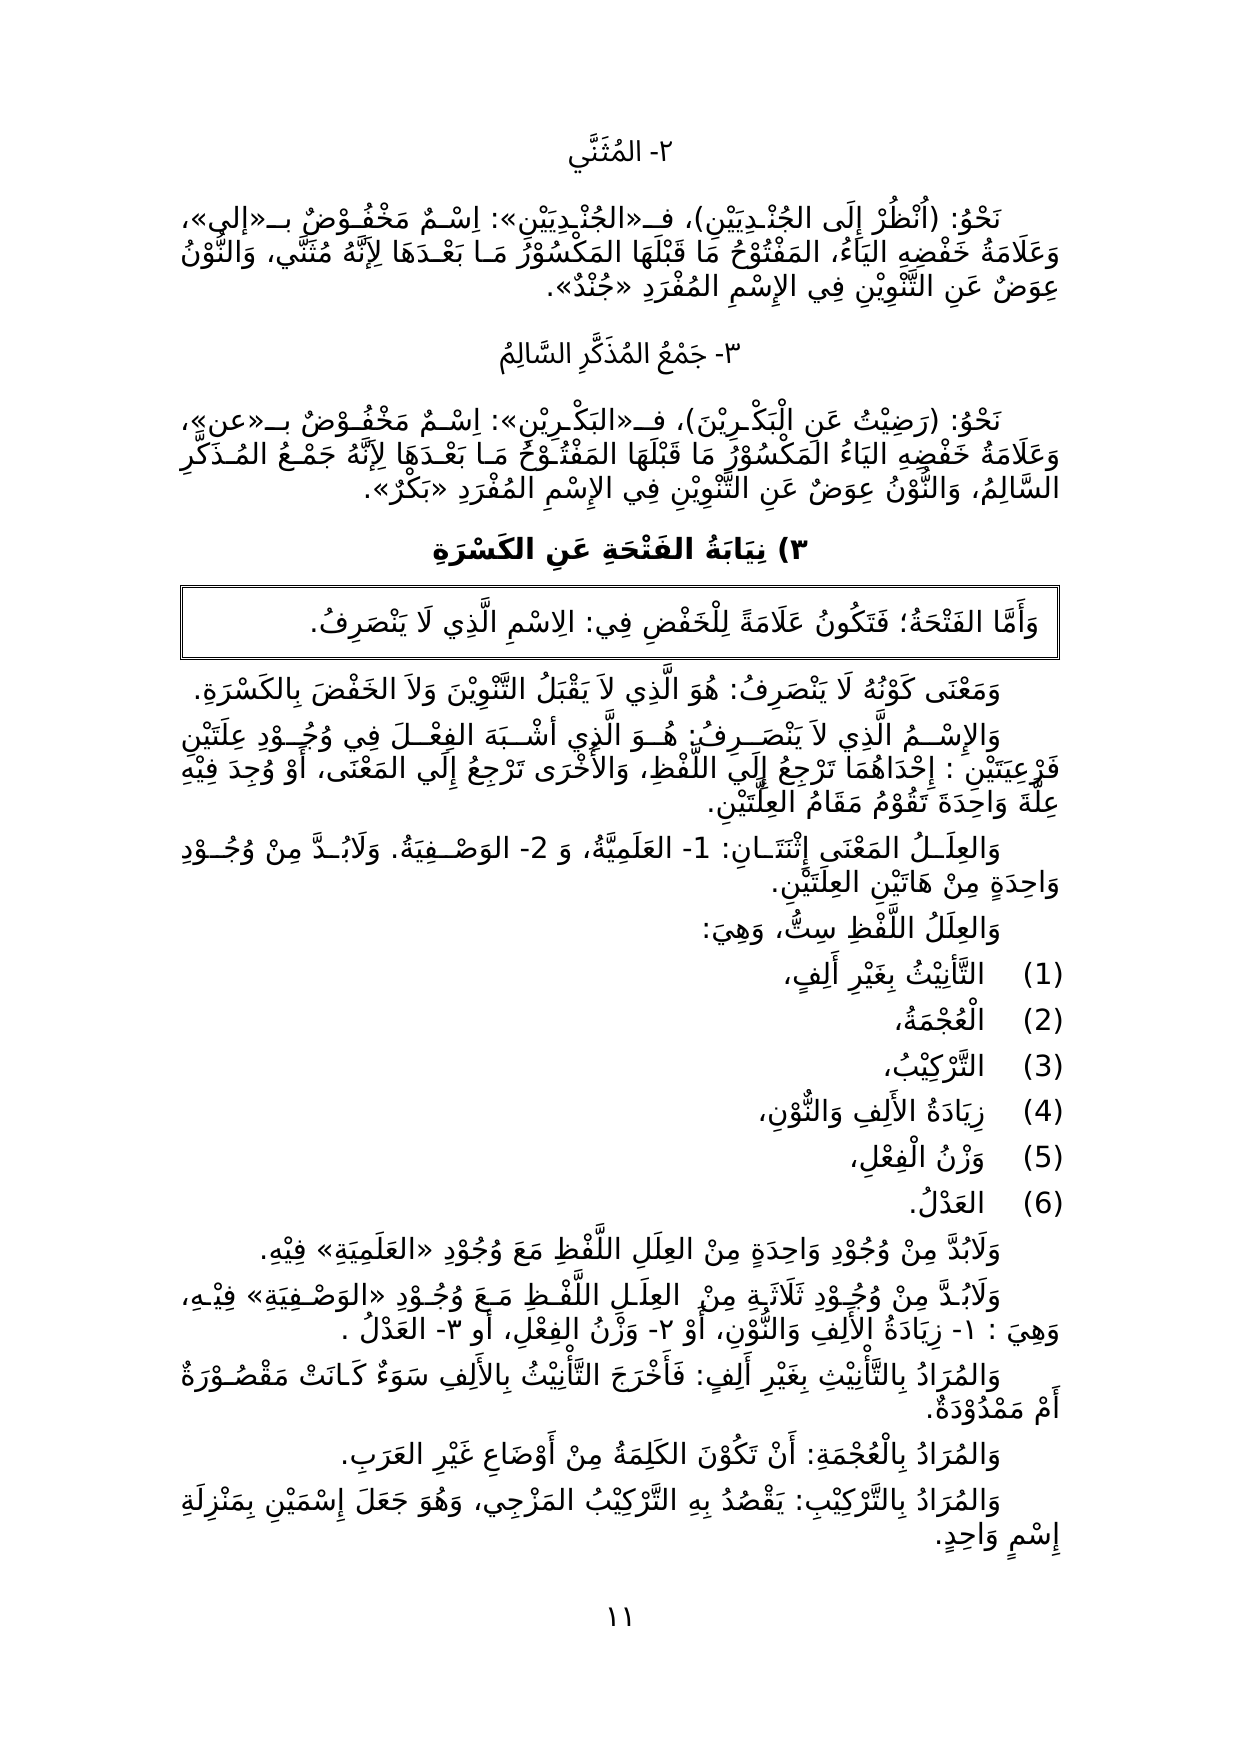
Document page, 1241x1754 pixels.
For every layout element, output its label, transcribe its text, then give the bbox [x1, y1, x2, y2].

text وَالإِسْمُ الَّذِي لاَ يَنْصَرِفُ: هُوَ الَّذِي أشْبَهَ الفِعْلَ فِي وُجُوْدِ عِلَتَيْنِ فَرْعِيَتَيْنِ : إِحْدَاهُمَا تَرْجِعُ إِلَي اللَّفْظِ، وَالأُخْرَى تَرْجِعُ إِلَي المَعْنَى، أَوْ وُجِدَ فِيْهِ عِلَّةَ وَاحِدَةَ تَقُوْمُ مَقَامُ العِلَّتَيْنِ. [180, 718, 1060, 820]
text وَالعِلَلُ اللَّفْظِ سِتُّ، وَهِيَ: [180, 911, 1060, 945]
list الْعُجْمَةُ، [180, 1003, 1023, 1037]
text نَحْوُ: (اُنْظُرْ إِلَى الجُنْدِيَيْنِ)، فـ«الجُنْدِيَيْنِ»: اِسْمٌ مَخْفُوْضٌ بـ«إلى»، وَعَلَامَةُ خَفْضِهِ اليَاءُ، المَفْتُوْحُ مَا قَبْلَهَا المَكْسُوْرُ مَا بَعْدَهَا لِإَنَّهُ مُثَنَّي، وَالنُّوْنُ عِوَضٌ عَنِ التَّنْوِيْنِ فِي الإِسْمِ المُفْرَدِ «جُنْدٌ». [180, 201, 1060, 303]
text وَالمُرَادُ بِالتَّأْنِيْثِ بِغَيْرِ أَلِفٍ: فَأَخْرَجَ التَّأْنِيْثُ بِالأَلِفِ سَوَءٌ كَانَتْ مَقْصُوْرَةٌ أَمْ مَمْدُوْدَةٌ. [180, 1358, 1060, 1426]
list العَدْلُ. [180, 1186, 1023, 1220]
subtitle ٢- المُثَنَّي [180, 121, 1060, 183]
list التَّأنِيْثُ بِغَيْرِ أَلِفٍ، [180, 957, 1023, 991]
list وَزْنُ الْفِعْلِ، [180, 1141, 1023, 1174]
text نَحْوُ: (رَضِيْتُ عَنِ الْبَكْرِيْنَ)، فـ«البَكْرِيْنِ»: اِسْمٌ مَخْفُوْضٌ بـ«عن»، وَعَلَامَةُ خَفْضِهِ اليَاءُ المَكْسُوْرُ مَا قَبْلَهَا المَفْتُوْحُ مَا بَعْدَهَا لِإَنَّهُ جَمْعُ المُذَكَّرِ السَّالِمُ، وَالنُّوْنُ عِوَضٌ عَنِ التَّنْوِيْنِ فِي الإِسْمِ المُفْرَدِ «بَكْرٌ». [180, 403, 1060, 505]
text وَأَمَّا الفَتْحَةُ؛ فَتَكُونُ عَلَامَةً لِلْخَفْضِ فِي: الِاسْمِ الَّذِي لَا يَنْصَرِفُ. [183, 588, 1057, 657]
subtitle ٣) نِيَابَةُ الفَتْحَةِ عَنِ الكَسْرَةِ [180, 532, 1060, 566]
text وَلَابُدَّ مِنْ وُجُوْدِ وَاحِدَةٍ مِنْ العِلَلِ اللَّفْظِ مَعَ وُجُوْدِ «العَلَمِيَةِ» فِيْهِ. [180, 1232, 1060, 1266]
text وَالمُرَادُ بِالْعُجْمَةِ: أَنْ تَكُوْنَ الكَلِمَةُ مِنْ أَوْضَاعِ غَيْرِ العَرَبِ. [180, 1438, 1060, 1472]
subtitle ٣- جَمْعُ المُذَكَّرِ السَّالِمُ [180, 323, 1060, 385]
text وَلَابُدَّ مِنْ وُجُوْدِ ثَلَاثَةِ مِنْ العِلَلِ اللَّفْظِ مَعَ وُجُوْدِ «الوَصْفِيَةِ» فِيْهِ، وَهِيَ : ١- زِيَادَةُ الأَلِفِ وَالنُّوْنِ، أَوْ ٢- وَزْنُ الفِعْلِ، أو ٣- العَدْلُ . [180, 1278, 1060, 1346]
list التَّرْكِيْبُ، [180, 1049, 1023, 1083]
text وَمَعْنَى كَوْنُهُ لَا يَنْصَرِفُ: هُوَ الَّذِي لاَ يَقْبَلُ التَّنْوِيْنَ وَلاَ الخَفْضَ بِالكَسْرَةِ. [180, 672, 1060, 706]
text وَالعِلَلُ المَعْنَى إِثْنَتَانِ: 1- العَلَمِيَّةُ، وَ 2- الوَصْفِيَةُ. وَلَابُدَّ مِنْ وُجُوْدِ وَاحِدَةٍ مِنْ هَاتَيْنِ العِلَتَيْنِ. [180, 832, 1060, 899]
text وَالمُرَادُ بِالتَّرْكِيْبِ: يَقْصُدُ بِهِ التَّرْكِيْبُ المَزْجِي، وَهُوَ جَعَلَ إِسْمَيْنِ بِمَنْزِلَةِ إِسْمٍ وَاحِدٍ. [180, 1483, 1060, 1551]
list زِيَادَةُ الأَلِفِ وَالنٌّوْنِ، [180, 1095, 1023, 1129]
